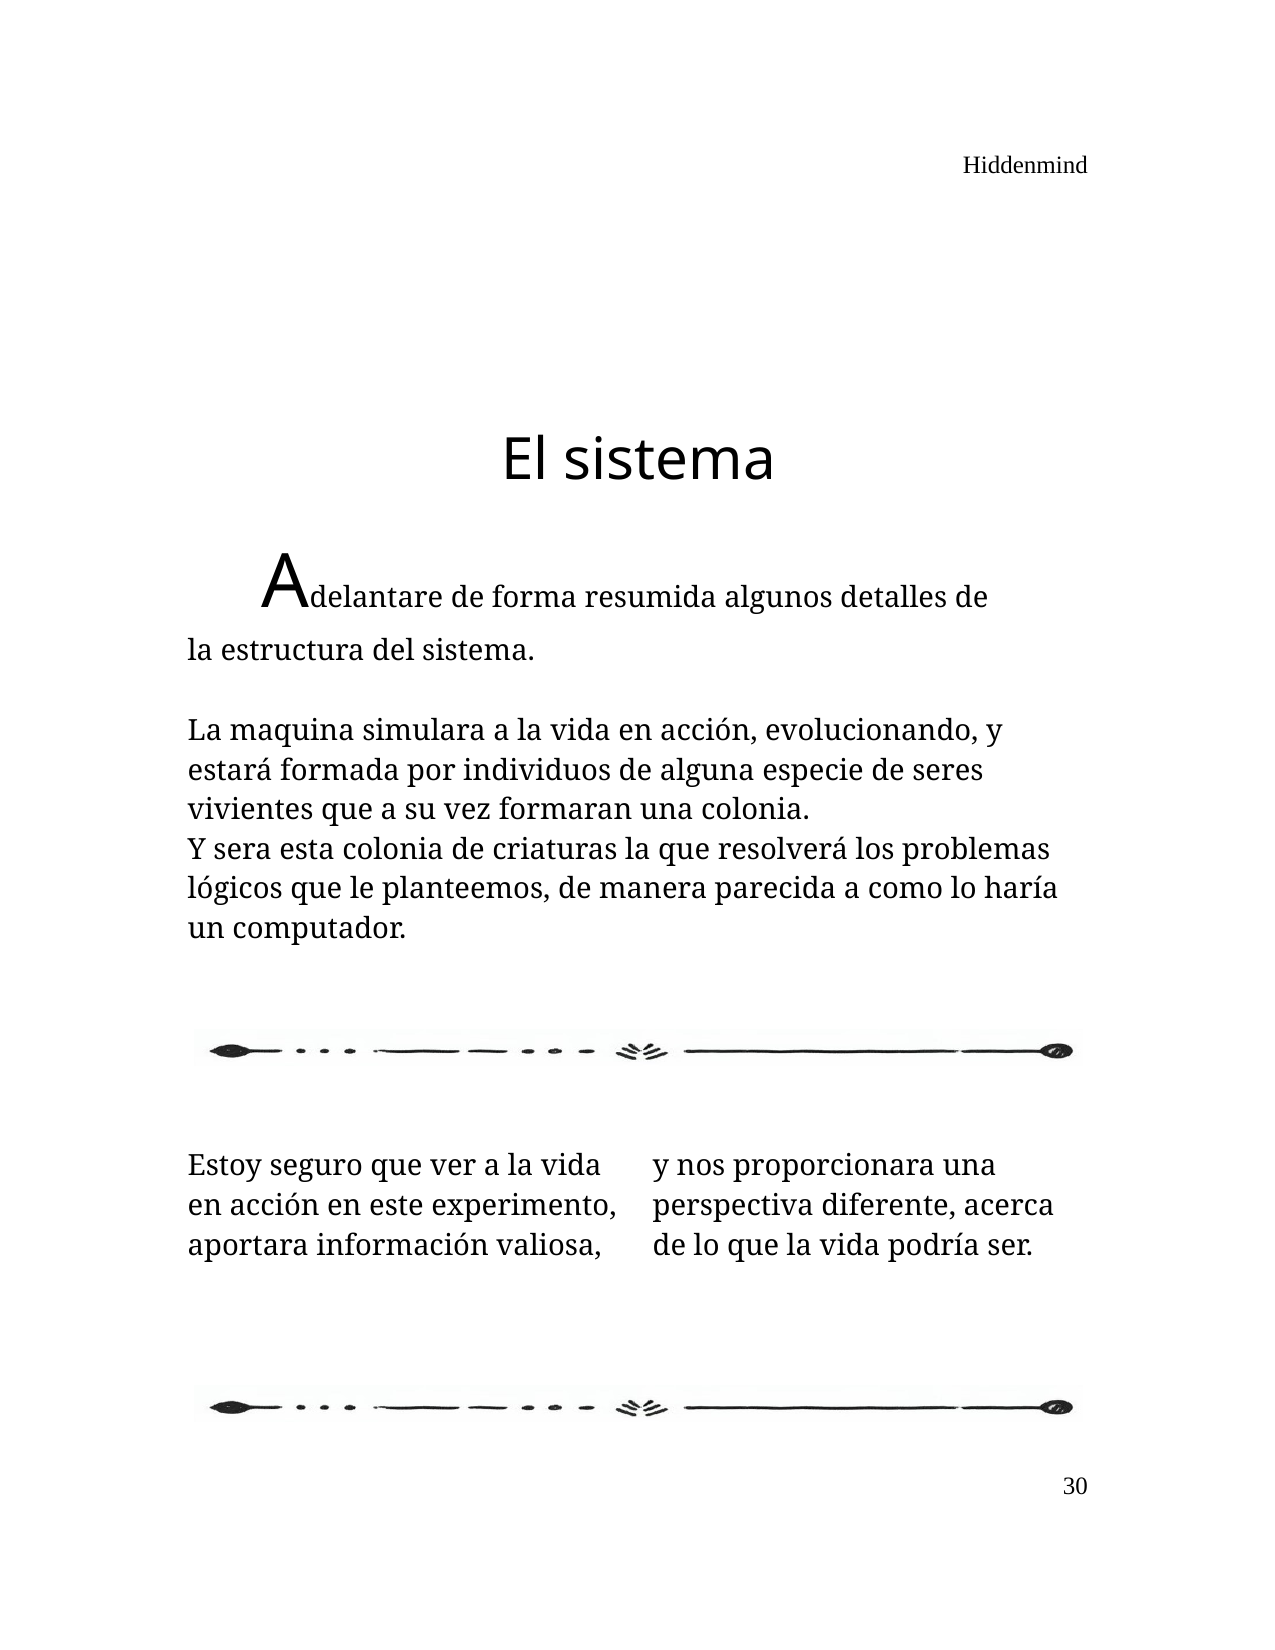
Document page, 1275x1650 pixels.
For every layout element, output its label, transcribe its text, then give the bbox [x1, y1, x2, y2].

text y nos proporcionara una perspectiva diferente, acerca de lo que la vida podría ser. [652, 1144, 1087, 1264]
text Y sera esta colonia de criaturas la que resolverá los problemas lógicos que le planteemos, de manera parecida a como lo haría un computador. [187, 828, 1087, 947]
text la estructura del sistema. [187, 630, 1087, 669]
picture [193, 1029, 1083, 1066]
text Estoy seguro que ver a la vida en acción en este experimento, aportara información valiosa, [187, 1144, 622, 1264]
picture [193, 1385, 1083, 1422]
text La maquina simulara a la vida en acción, evolucionando, y estará formada por individuos de alguna especie de seres vivientes que a su vez formaran una colonia. [187, 709, 1087, 828]
text Adelantare de forma resumida algunos detalles de [187, 527, 1087, 630]
